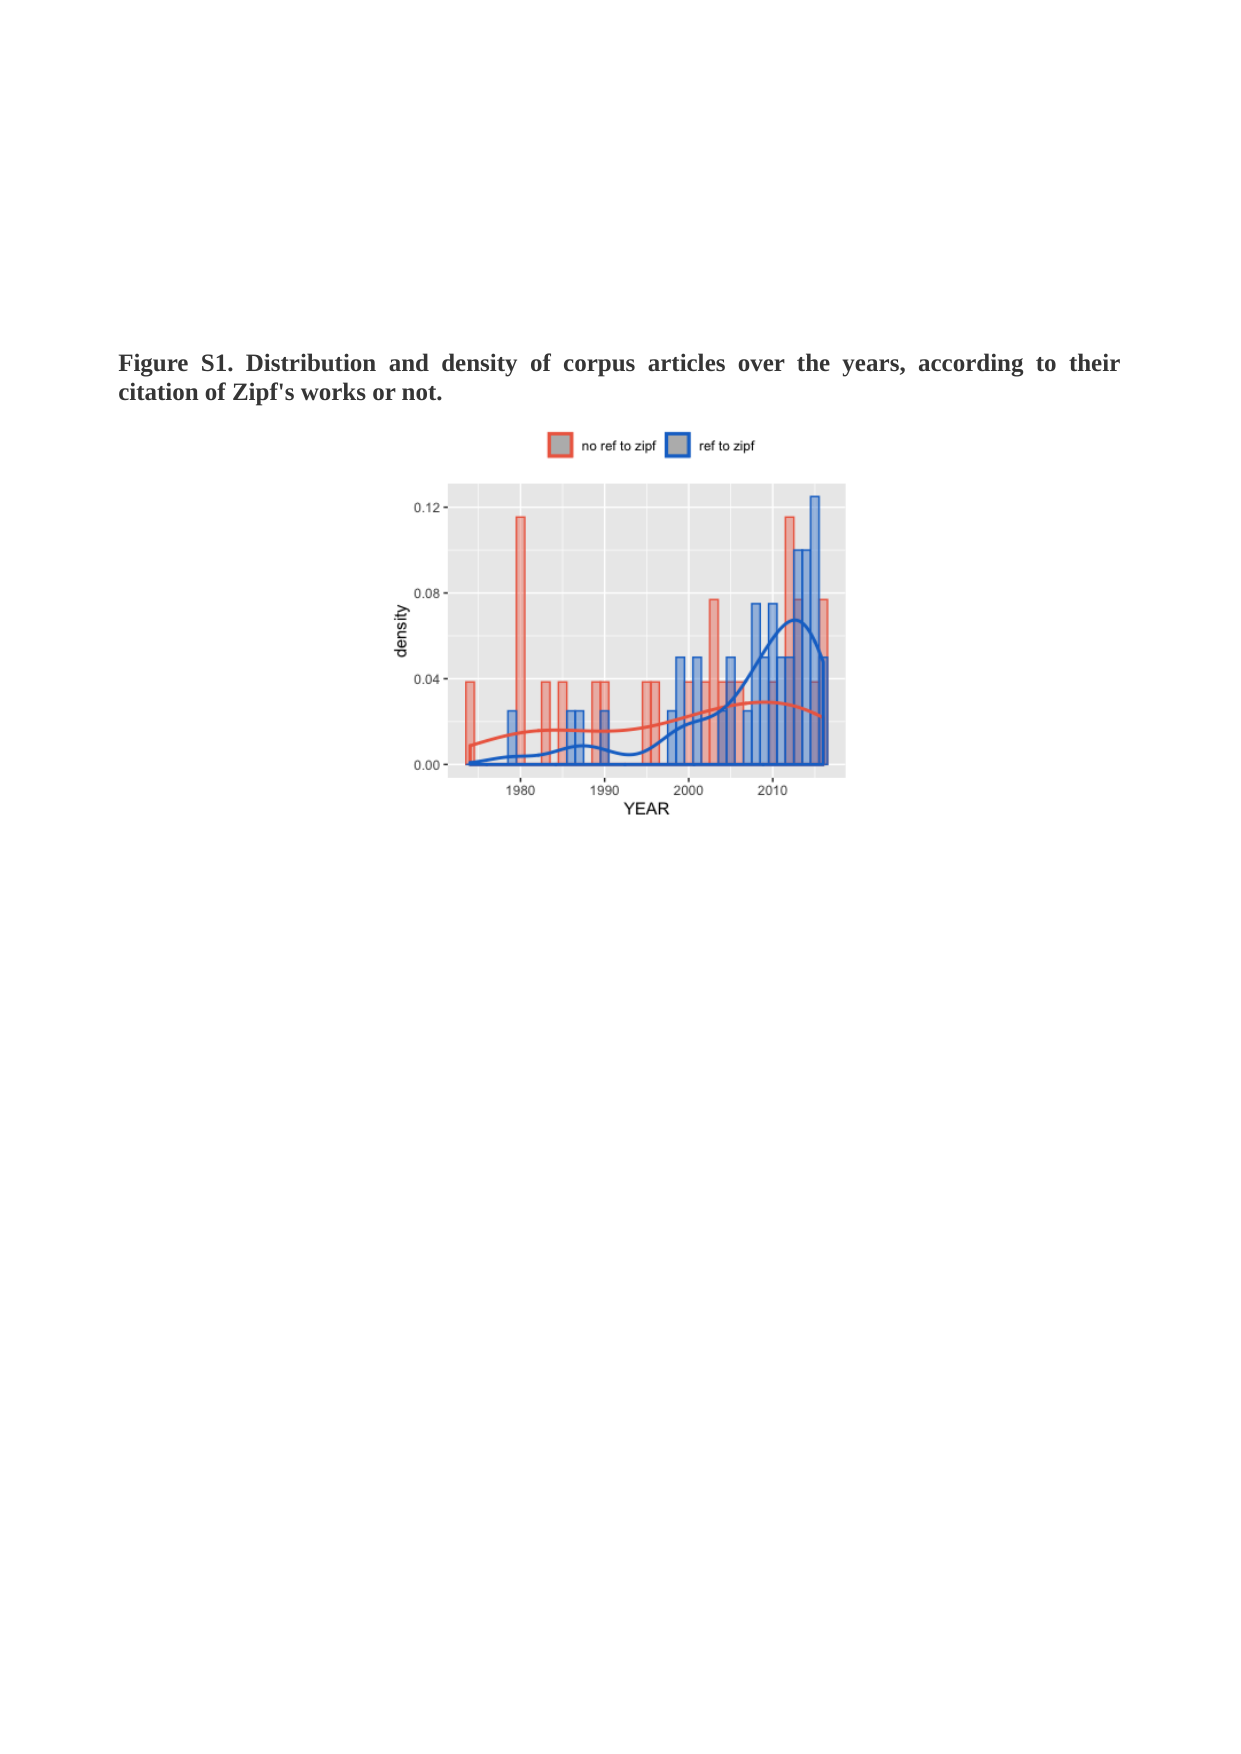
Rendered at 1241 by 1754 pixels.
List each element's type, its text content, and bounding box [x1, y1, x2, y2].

picture [386, 415, 854, 826]
text Figure S1. Distribution and density of corpus articles over the years, according to their citation of Zipf's works or not. [118, 348, 1122, 406]
